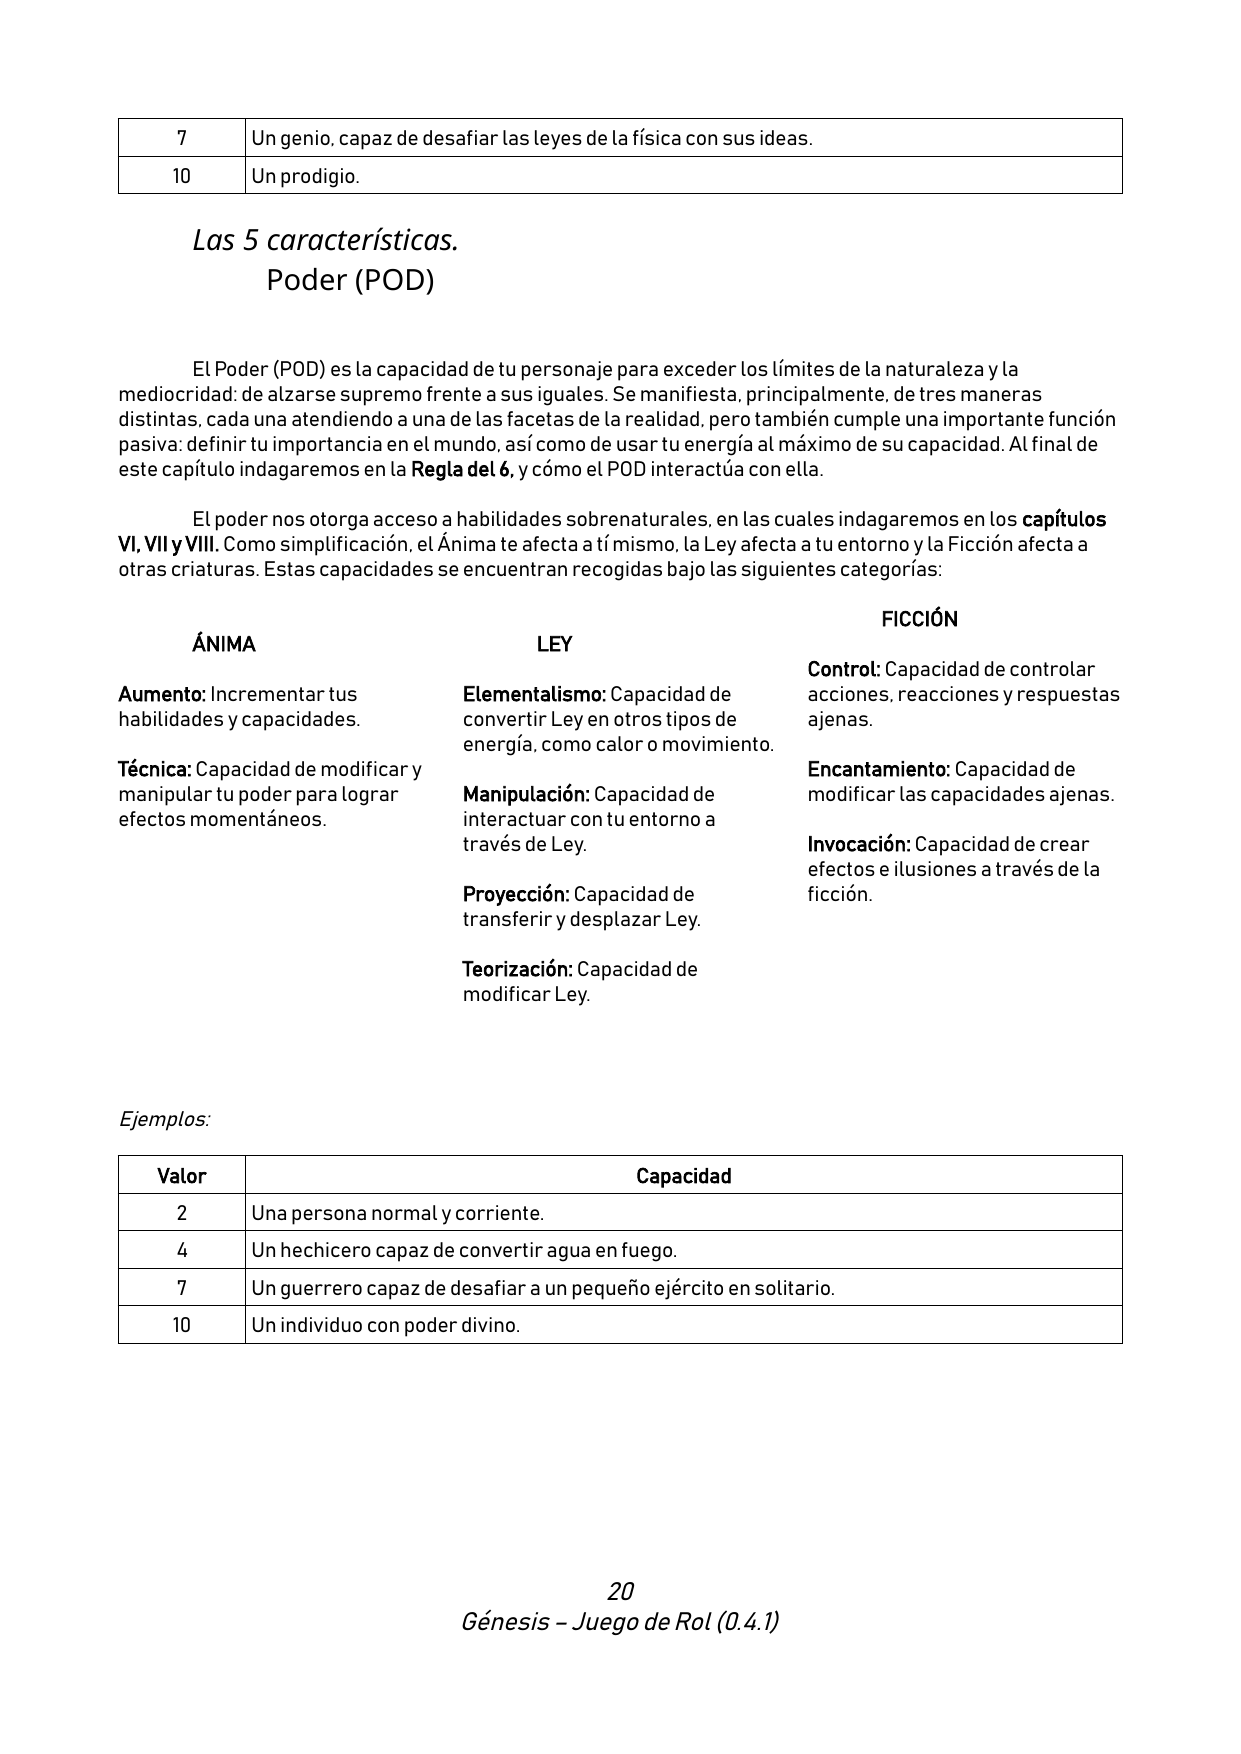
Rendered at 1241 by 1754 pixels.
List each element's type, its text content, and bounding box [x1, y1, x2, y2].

subtitle Poder (POD) [118, 259, 1122, 298]
table_cell 2 [119, 1194, 245, 1230]
table_cell Una persona normal y corriente. [246, 1194, 1122, 1230]
text Teorización: Capacidad de modificar Ley. [463, 955, 777, 1005]
table_cell Un hechicero capaz de convertir agua en fuego. [246, 1231, 1122, 1268]
text ÁNIMA [118, 630, 433, 655]
table_cell Un prodigio. [246, 157, 1122, 193]
text Las 5 características. [118, 219, 1122, 259]
text El poder nos otorga acceso a habilidades sobrenaturales, en las cuales indagaremos en los capítulos VI, VII y VIII. Como simplificación, el Ánima te afecta a tí mismo, la Ley afecta a tu entorno y la Ficción afecta a otras criaturas. Estas capacidades se encuentran recogidas bajo las siguientes categorías: [118, 505, 1122, 580]
text Aumento: Incrementar tus habilidades y capacidades. [118, 680, 433, 730]
table_cell 7 [119, 1269, 245, 1305]
text Proyección: Capacidad de transferir y desplazar Ley. [463, 880, 777, 930]
table_cell 4 [119, 1231, 245, 1268]
table_cell 10 [119, 1306, 245, 1343]
table_cell Un individuo con poder divino. [246, 1306, 1122, 1343]
table_header Capacidad [246, 1156, 1122, 1193]
text Ejemplos: [118, 1105, 1122, 1130]
table_cell 7 [119, 119, 245, 156]
text Control: Capacidad de controlar acciones, reacciones y respuestas ajenas. [807, 655, 1122, 730]
text Invocación: Capacidad de crear efectos e ilusiones a través de la ficción. [807, 830, 1122, 905]
table_cell 10 [119, 157, 245, 193]
text FICCIÓN [807, 605, 1122, 630]
text Técnica: Capacidad de modificar y manipular tu poder para lograr efectos momentáneos. [118, 755, 433, 830]
table_cell Un guerrero capaz de desafiar a un pequeño ejército en solitario. [246, 1269, 1122, 1305]
table_cell Un genio, capaz de desafiar las leyes de la física con sus ideas. [246, 119, 1122, 156]
text Manipulación: Capacidad de interactuar con tu entorno a través de Ley. [463, 780, 777, 855]
text Elementalismo: Capacidad de convertir Ley en otros tipos de energía, como calor o movimiento. [463, 680, 777, 755]
text LEY [463, 630, 777, 655]
text Encantamiento: Capacidad de modificar las capacidades ajenas. [807, 755, 1122, 805]
table_header Valor [119, 1156, 245, 1193]
text El Poder (POD) es la capacidad de tu personaje para exceder los límites de la naturaleza y la mediocridad: de alzarse supremo frente a sus iguales. Se manifiesta, principalmente, de tres maneras distintas, cada una atendiendo a una de las facetas de la realidad, pero también cumple una importante función pasiva: definir tu importancia en el mundo, así como de usar tu energía al máximo de su capacidad. Al final de este capítulo indagaremos en la Regla del 6, y cómo el POD interactúa con ella. [118, 355, 1122, 480]
